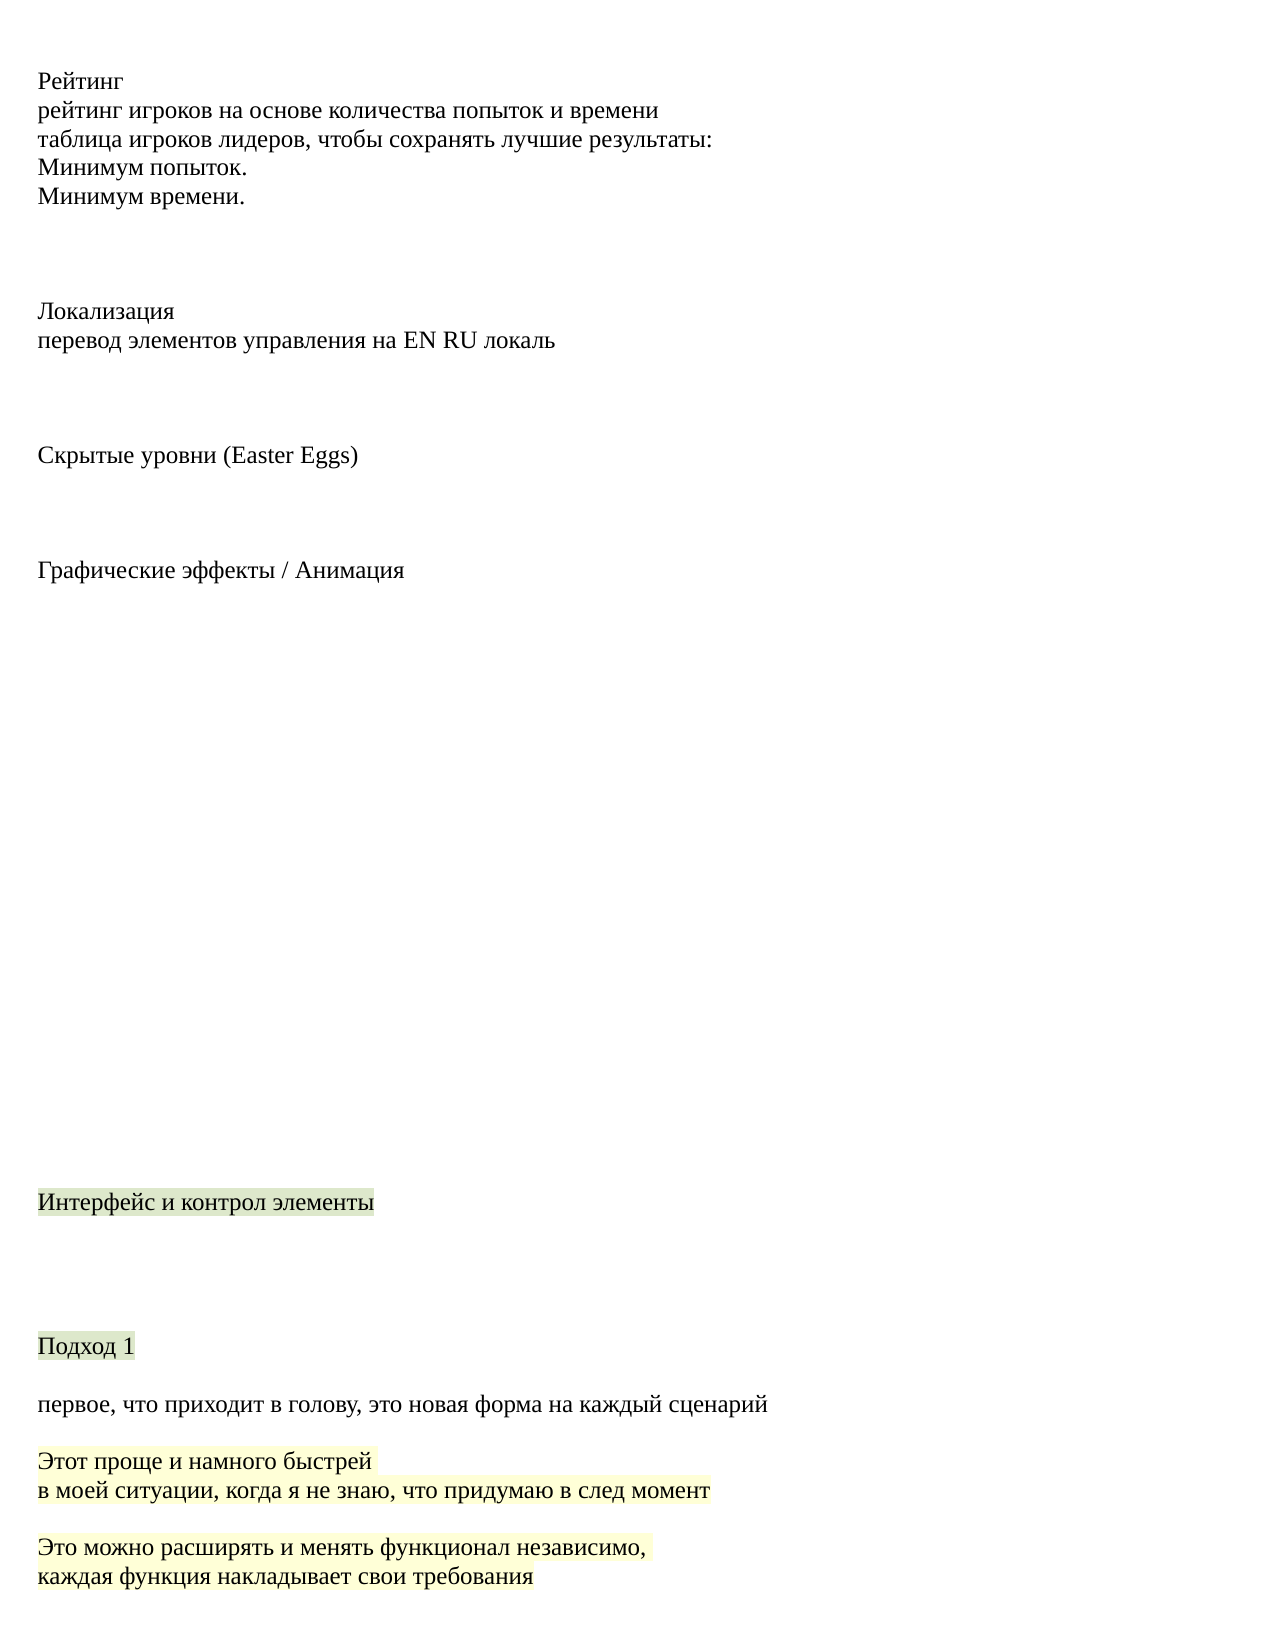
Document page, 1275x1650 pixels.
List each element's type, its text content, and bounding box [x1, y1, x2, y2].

text Это можно расширять и менять функционал независимо, каждая функция накладывает свои требования [37, 1532, 1237, 1590]
text Рейтинг [37, 66, 1237, 95]
text Этот проще и намного быстрей в моей ситуации, когда я не знаю, что придумаю в след момент [37, 1446, 1237, 1504]
text рейтинг игроков на основе количества попыток и времени [37, 95, 1237, 124]
text первое, что приходит в голову, это новая форма на каждый сценарий [37, 1389, 1237, 1417]
text Графические эффекты / Анимация [37, 555, 1237, 584]
text Подход 1 [37, 1331, 1237, 1360]
text Локализация [37, 296, 1237, 325]
text Скрытые уровни (Easter Eggs) [37, 440, 1237, 469]
text таблица игроков лидеров, чтобы сохранять лучшие результаты: Минимум попыток. Минимум времени. [37, 124, 1237, 210]
text Интерфейс и контрол элементы [37, 1187, 1237, 1216]
text перевод элементов управления на EN RU локаль [37, 325, 1237, 354]
